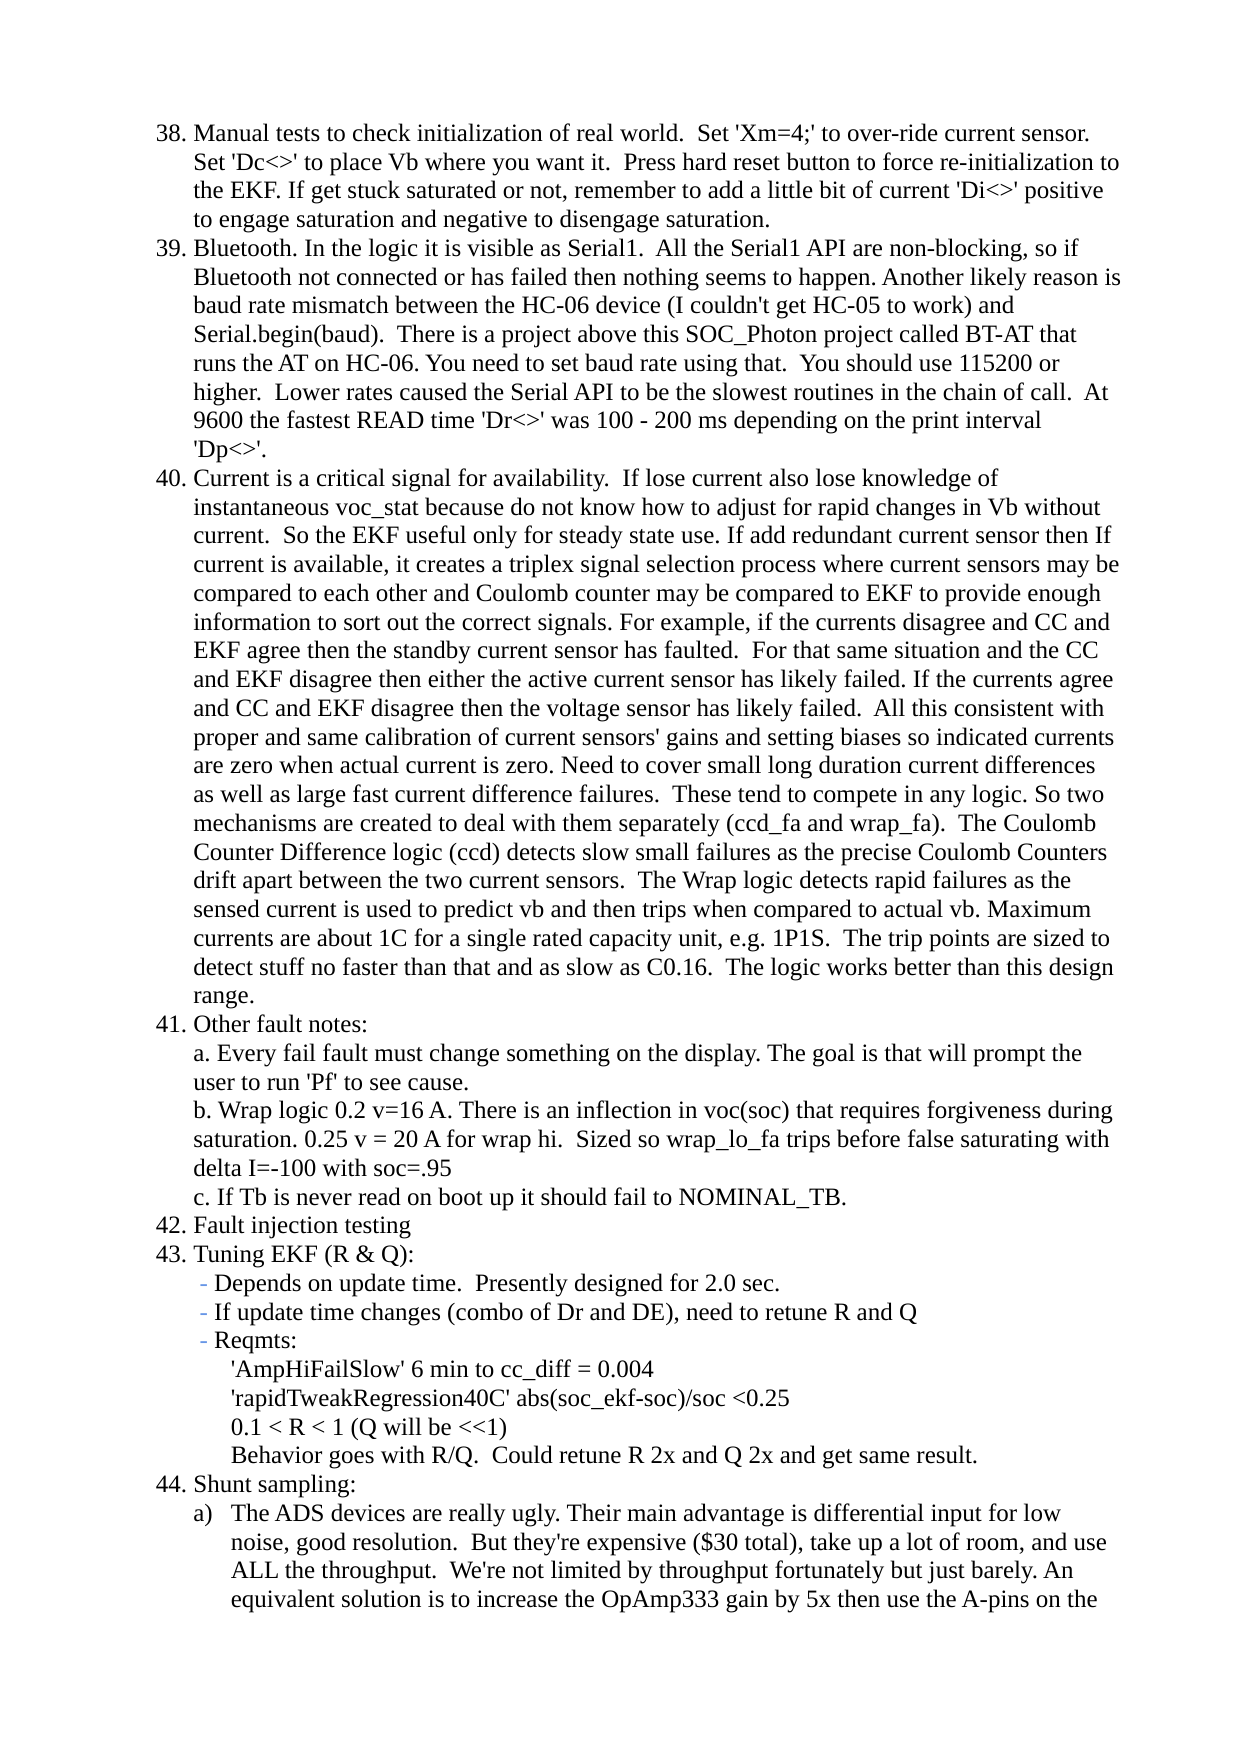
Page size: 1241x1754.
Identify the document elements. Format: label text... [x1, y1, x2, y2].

list Current is a critical signal for availability. If lose current also lose knowledge of instantaneous voc_stat because do not know how to adjust for rapid changes in Vb without current. So the EKF useful only for steady state use. If add redundant current sensor then If current is available, it creates a triplex signal selection process where current sensors may be compared to each other and Coulomb counter may be compared to EKF to provide enough information to sort out the correct signals. For example, if the currents disagree and CC and EKF agree then the standby current sensor has faulted. For that same situation and the CC and EKF disagree then either the active current sensor has likely failed. If the currents agree and CC and EKF disagree then the voltage sensor has likely failed. All this consistent with proper and same calibration of current sensors' gains and setting biases so indicated currents are zero when actual current is zero. Need to cover small long duration current differences as well as large fast current difference failures. These tend to compete in any logic. So two mechanisms are created to deal with them separately (ccd_fa and wrap_fa). The Coulomb Counter Difference logic (ccd) detects slow small failures as the precise Coulomb Counters drift apart between the two current sensors. The Wrap logic detects rapid failures as the sensed current is used to predict vb and then trips when compared to actual vb. Maximum currents are about 1C for a single rated capacity unit, e.g. 1P1S. The trip points are sized to detect stuff no faster than that and as slow as C0.16. The logic works better than this design range. [156, 463, 1122, 1009]
list Tuning EKF (R & Q): [156, 1239, 1122, 1268]
list Shunt sampling: [156, 1469, 1122, 1498]
list Other fault notes: [156, 1009, 1122, 1038]
list - If update time changes (combo of Dr and DE), need to retune R and Q [156, 1297, 1122, 1326]
list 0.1 < R < 1 (Q will be <<1) [193, 1412, 1122, 1441]
list c. If Tb is never read on boot up it should fail to NOMINAL_TB. [156, 1182, 1122, 1211]
list 'AmpHiFailSlow' 6 min to cc_diff = 0.004 [193, 1354, 1122, 1383]
list Behavior goes with R/Q. Could retune R 2x and Q 2x and get same result. [193, 1441, 1122, 1469]
list b. Wrap logic 0.2 v=16 A. There is an inflection in voc(soc) that requires forgiveness during saturation. 0.25 v = 20 A for wrap hi. Sized so wrap_lo_fa trips before false saturating with delta I=-100 with soc=.95 [156, 1096, 1122, 1182]
list Fault injection testing [156, 1211, 1122, 1239]
list Manual tests to check initialization of real world. Set 'Xm=4;' to over-ride current sensor. Set 'Dc<>' to place Vb where you want it. Press hard reset button to force re-initialization to the EKF. If get stuck saturated or not, remember to add a little bit of current 'Di<>' positive to engage saturation and negative to disengage saturation. [156, 118, 1122, 233]
list - Depends on update time. Presently designed for 2.0 sec. [156, 1268, 1122, 1297]
list Bluetooth. In the logic it is visible as Serial1. All the Serial1 API are non-blocking, so if Bluetooth not connected or has failed then nothing seems to happen. Another likely reason is baud rate mismatch between the HC-06 device (I couldn't get HC-05 to work) and Serial.begin(baud). There is a project above this SOC_Photon project called BT-AT that runs the AT on HC-06. You need to set baud rate using that. You should use 115200 or higher. Lower rates caused the Serial API to be the slowest routines in the chain of call. At 9600 the fastest READ time 'Dr<>' was 100 - 200 ms depending on the print interval 'Dp<>'. [156, 233, 1122, 463]
list - Reqmts: [156, 1326, 1122, 1354]
list a. Every fail fault must change something on the display. The goal is that will prompt the user to run 'Pf' to see cause. [156, 1038, 1122, 1096]
list 'rapidTweakRegression40C' abs(soc_ekf-soc)/soc <0.25 [193, 1383, 1122, 1412]
list The ADS devices are really ugly. Their main advantage is differential input for low noise, good resolution. But they're expensive ($30 total), take up a lot of room, and use ALL the throughput. We're not limited by throughput fortunately but just barely. An equivalent solution is to increase the OpAmp333 gain by 5x then use the A-pins on the [193, 1498, 1122, 1613]
